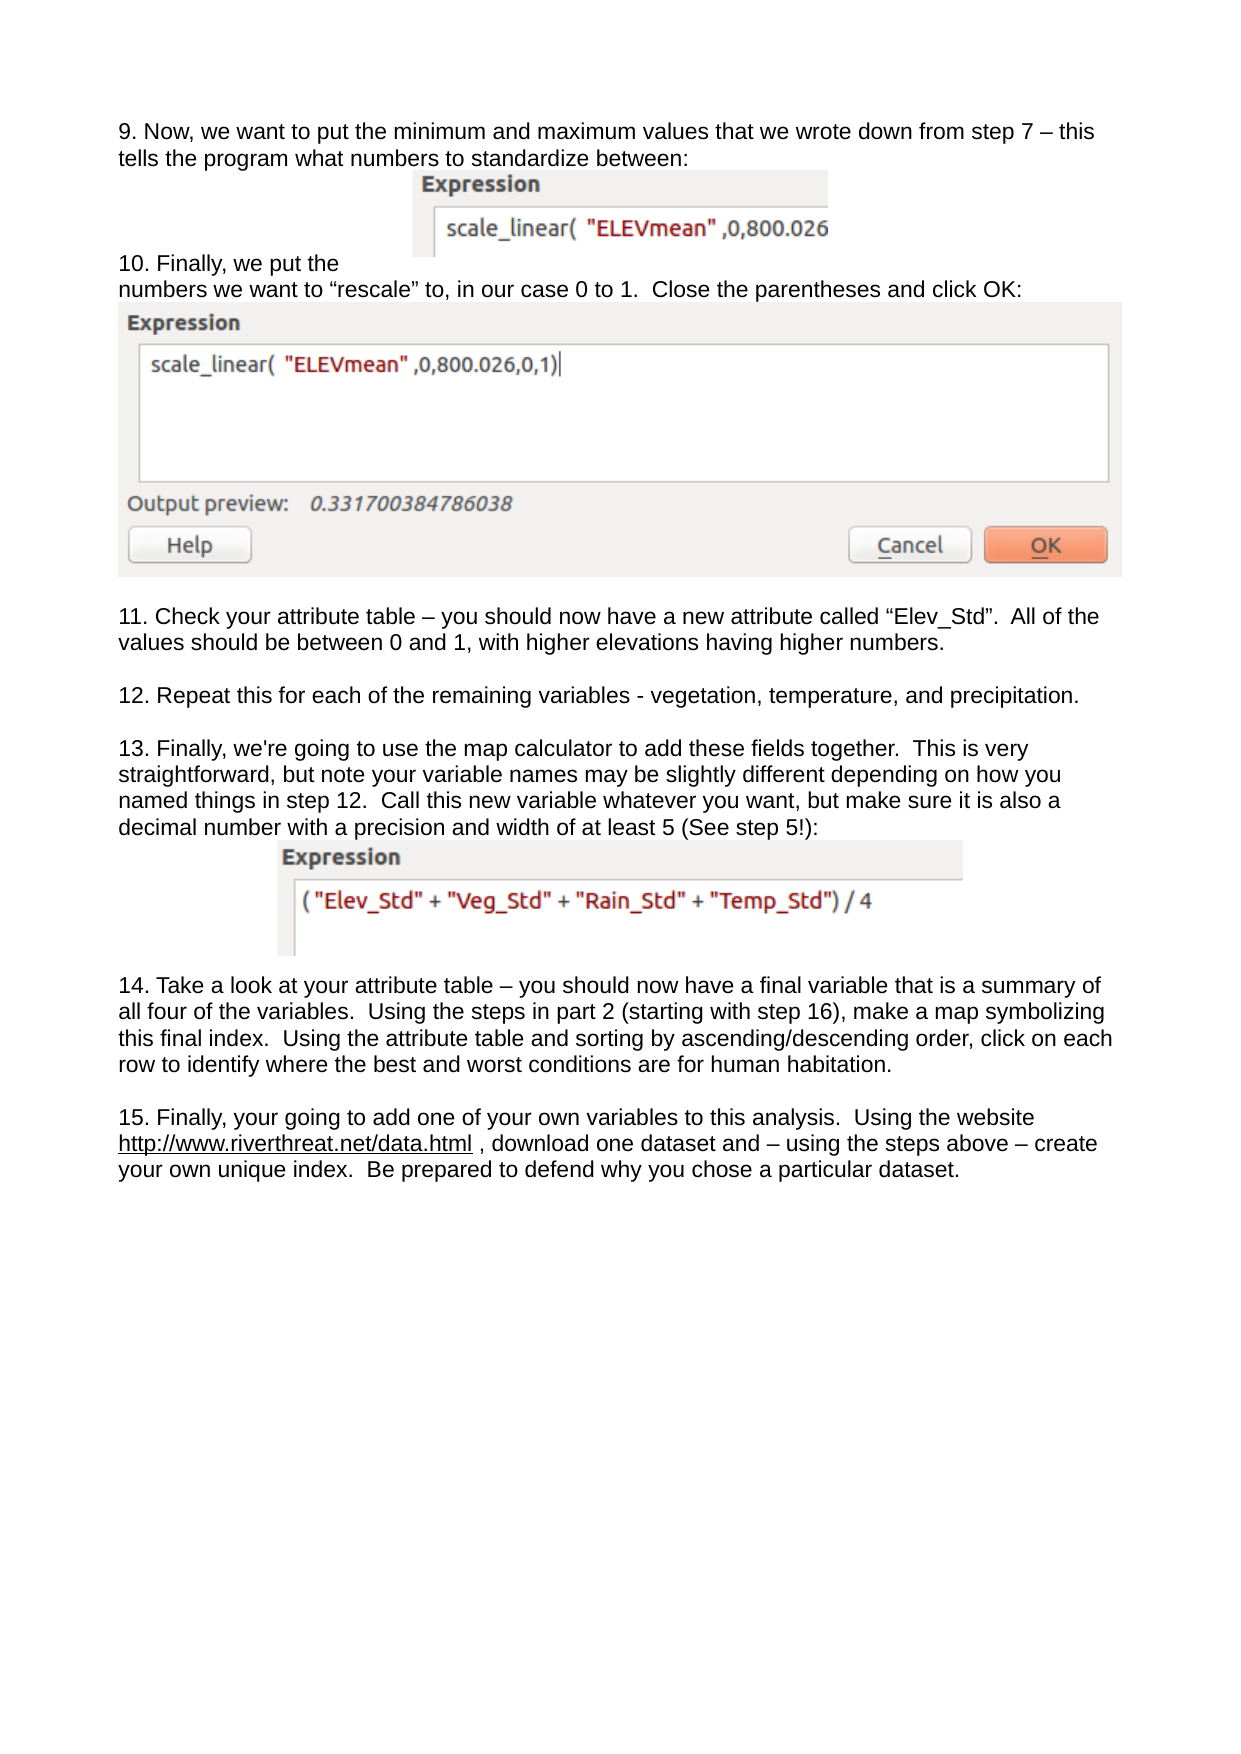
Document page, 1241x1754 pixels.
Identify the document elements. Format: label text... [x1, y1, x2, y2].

text 11. Check your attribute table – you should now have a new attribute called “Elev_Std”. All of the values should be between 0 and 1, with higher elevations having higher numbers. [118, 603, 1122, 656]
text 13. Finally, we're going to use the map calculator to add these fields together. This is very straightforward, but note your variable names may be slightly different depending on how you named things in step 12. Call this new variable whatever you want, but make sure it is also a decimal number with a precision and width of at least 5 (See step 5!): [118, 735, 1122, 840]
picture [277, 840, 963, 956]
text 15. Finally, your going to add one of your own variables to this analysis. Using the website http://www.riverthreat.net/data.html , download one dataset and – using the steps above – create your own unique index. Be prepared to defend why you chose a particular dataset. [118, 1104, 1122, 1183]
picture [412, 170, 828, 257]
picture [118, 302, 1123, 577]
text 10. Finally, we put the numbers we want to “rescale” to, in our case 0 to 1. Close the parentheses and click OK: [118, 250, 1122, 302]
text 14. Take a look at your attribute table – you should now have a final variable that is a summary of all four of the variables. Using the steps in part 2 (starting with step 16), make a map symbolizing this final index. Using the attribute table and sorting by ascending/descending order, click on each row to identify where the best and worst conditions are for human habitation. [118, 972, 1122, 1077]
text 9. Now, we want to put the minimum and maximum values that we wrote down from step 7 – this tells the program what numbers to standardize between: [118, 118, 1122, 171]
text 12. Repeat this for each of the remaining variables - vegetation, temperature, and precipitation. [118, 682, 1122, 708]
